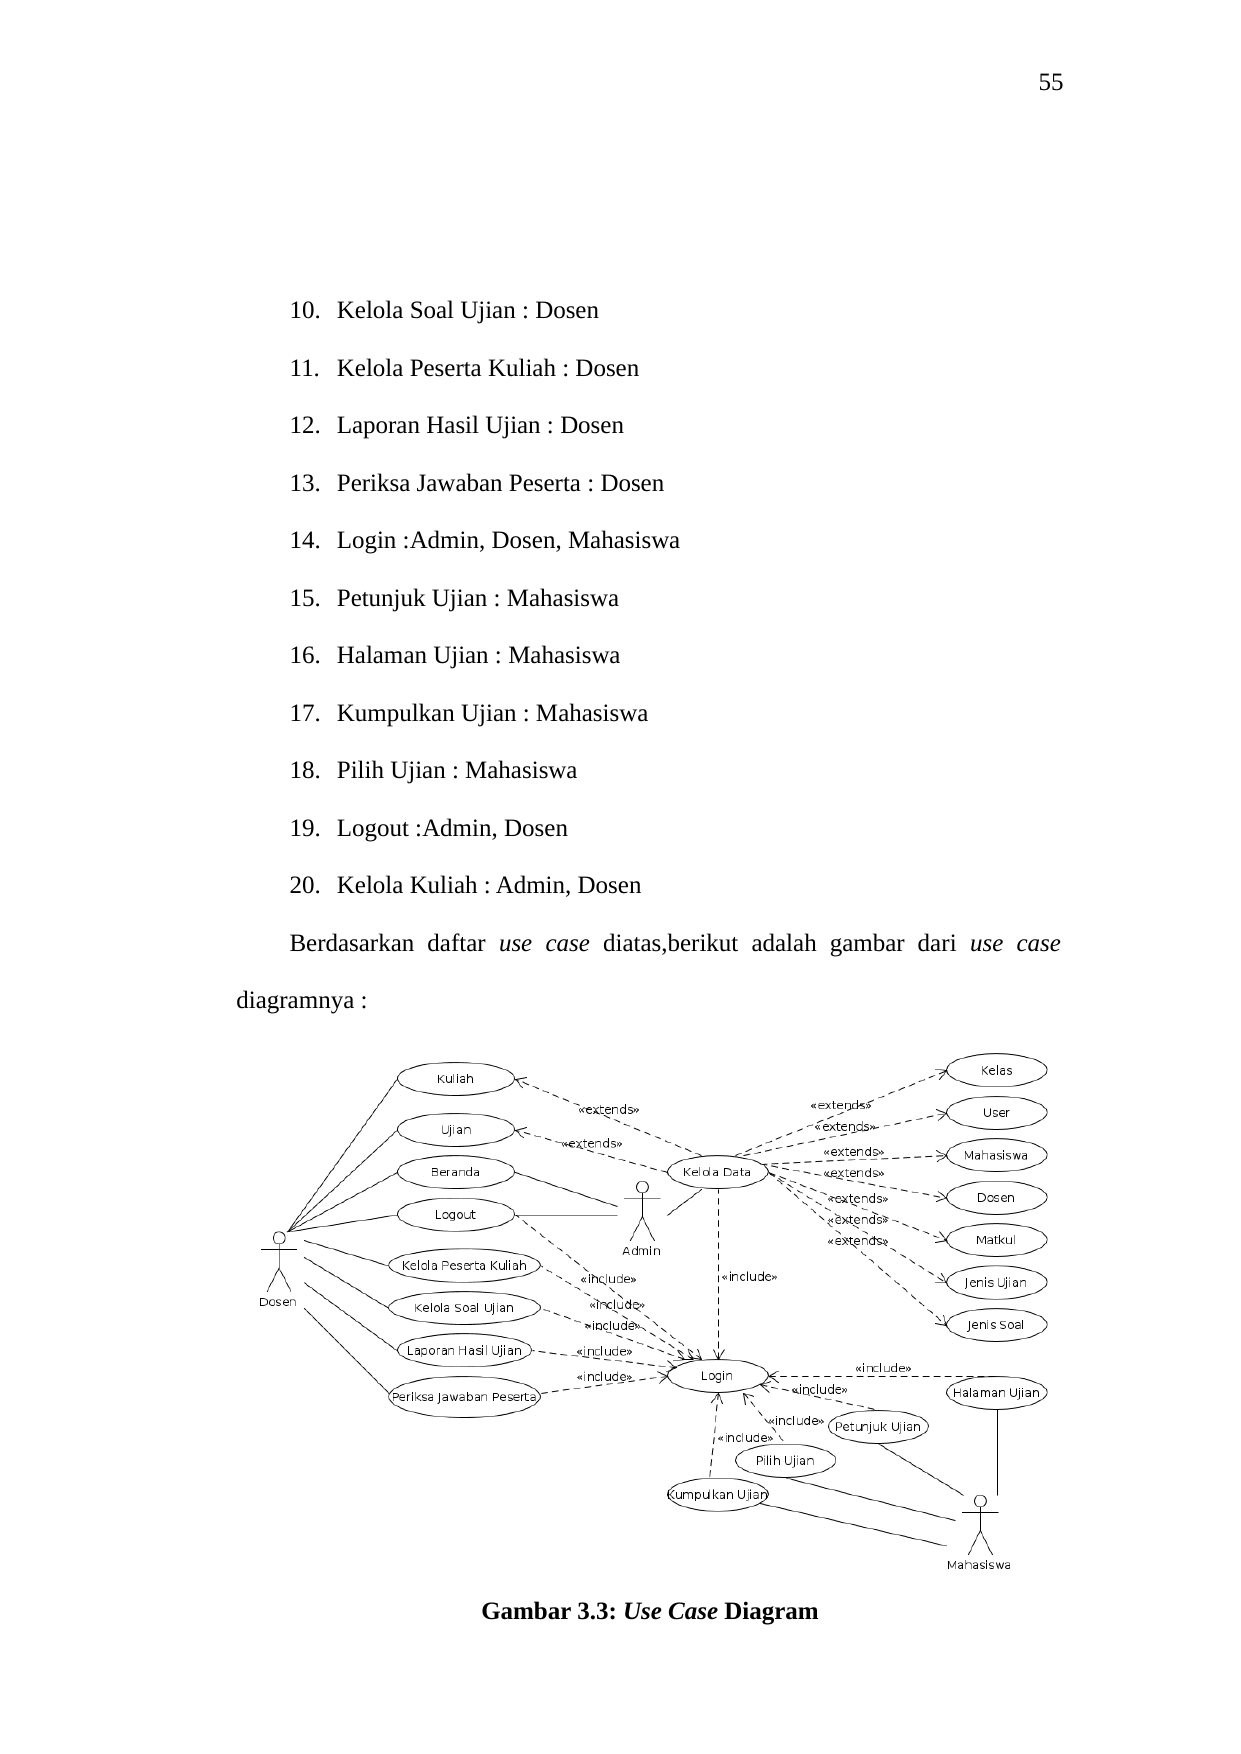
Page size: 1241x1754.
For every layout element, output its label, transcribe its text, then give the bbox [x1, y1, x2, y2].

text [236, 1024, 1063, 1036]
list Kumpulkan Ujian : Mahasiswa [289, 698, 1063, 727]
list Pilih Ujian : Mahasiswa [289, 755, 1063, 784]
list Login :Admin, Dosen, Mahasiswa [289, 525, 1063, 554]
list Kelola Kuliah : Admin, Dosen [289, 870, 1063, 899]
list Periksa Jawaban Peserta : Dosen [289, 468, 1063, 497]
list Laporan Hasil Ujian : Dosen [289, 410, 1063, 439]
list Petunjuk Ujian : Mahasiswa [289, 583, 1063, 612]
text Berdasarkan daftar use case diatas,berikut adalah gambar dari use case diagramnya : [236, 928, 1063, 1014]
list Kelola Soal Ujian : Dosen [289, 295, 1063, 324]
list Halaman Ujian : Mahasiswa [289, 640, 1063, 669]
text Gambar 3.3: Use Case Diagram [236, 1596, 1063, 1625]
picture [236, 1036, 1064, 1596]
list Kelola Peserta Kuliah : Dosen [289, 353, 1063, 382]
list Logout :Admin, Dosen [289, 813, 1063, 842]
